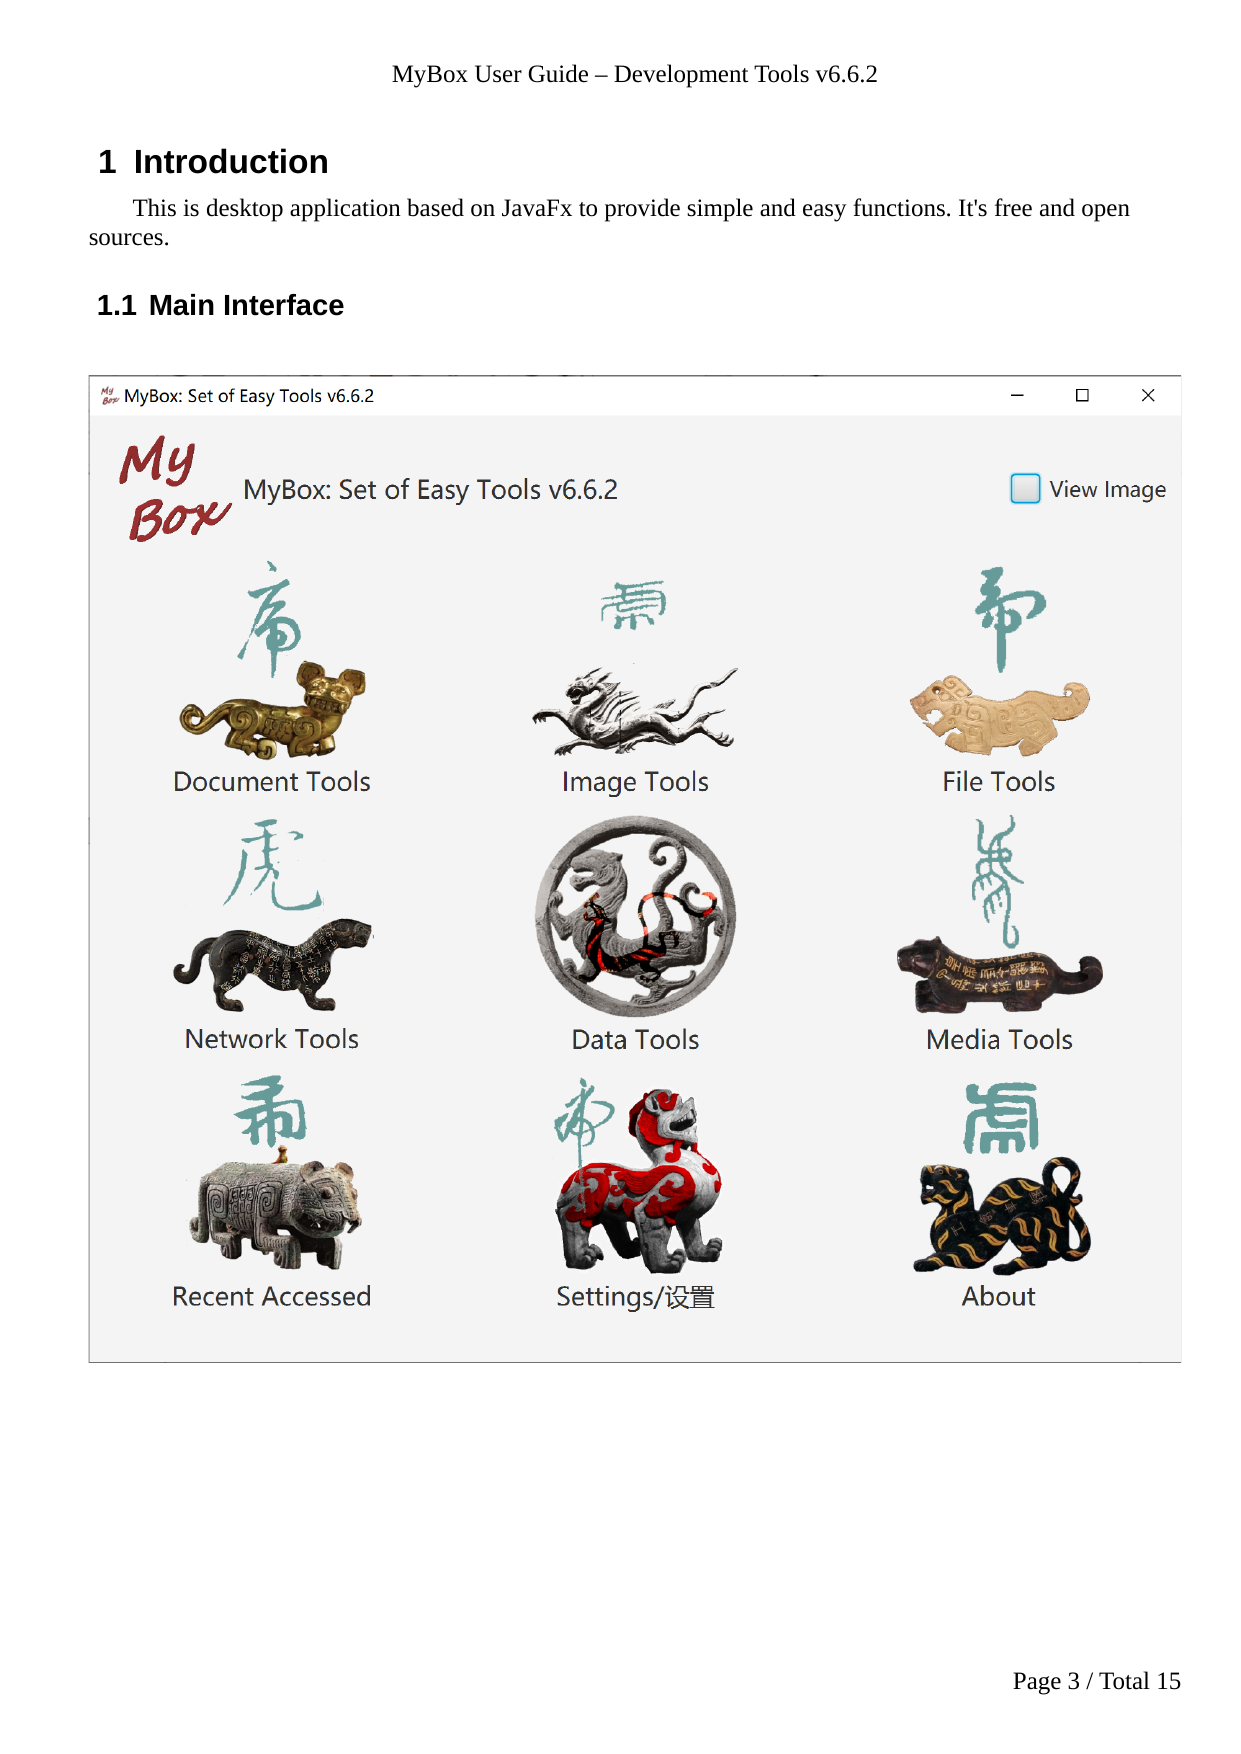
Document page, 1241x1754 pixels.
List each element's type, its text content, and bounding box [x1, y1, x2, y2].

subtitle Introduction [88, 142, 1181, 181]
text This is desktop application based on JavaFx to provide simple and easy functions. It's free and open sources. [88, 193, 1181, 251]
picture [88, 375, 1182, 1363]
subtitle Main Interface [88, 288, 1181, 322]
